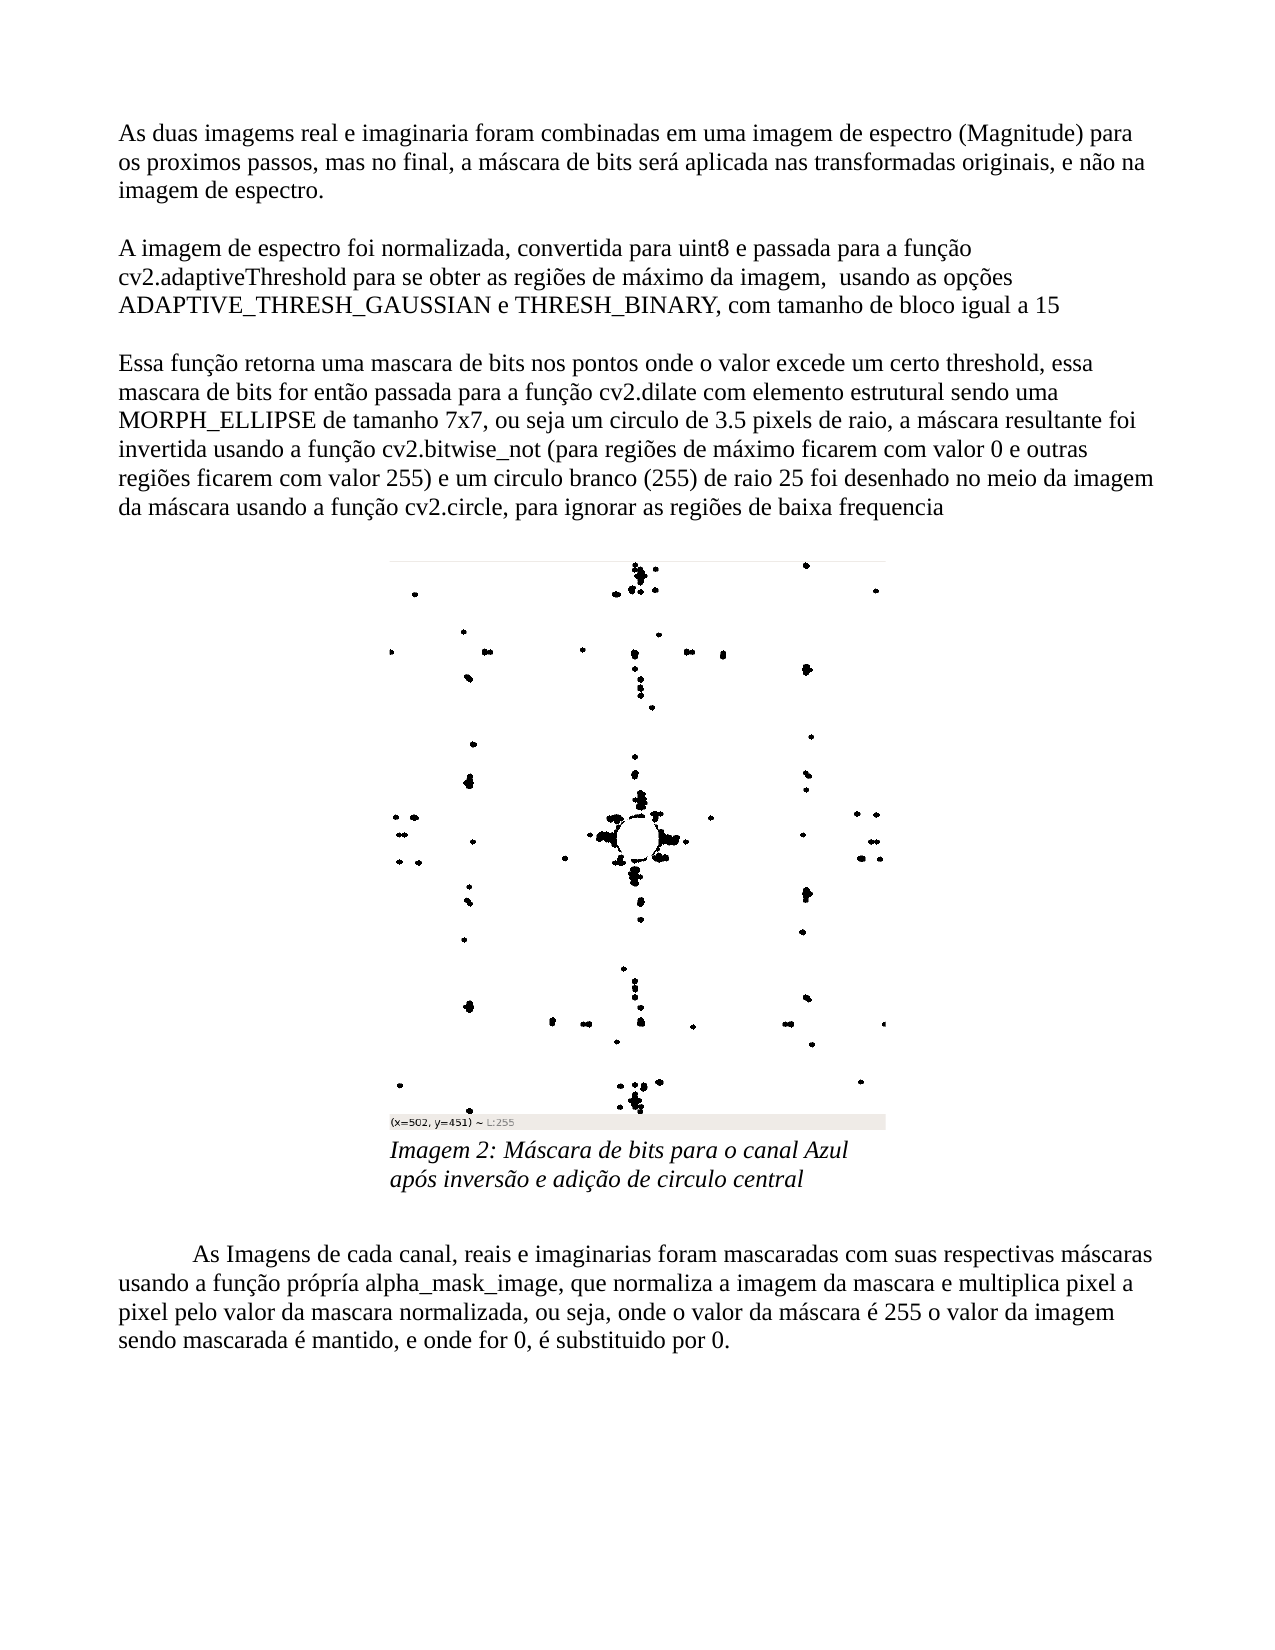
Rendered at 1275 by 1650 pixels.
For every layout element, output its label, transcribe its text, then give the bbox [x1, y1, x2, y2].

picture [389, 561, 886, 1130]
text Essa função retorna uma mascara de bits nos pontos onde o valor excede um certo threshold, essa mascara de bits for então passada para a função cv2.dilate com elemento estrutural sendo uma MORPH_ELLIPSE de tamanho 7x7, ou seja um circulo de 3.5 pixels de raio, a máscara resultante foi invertida usando a função cv2.bitwise_not (para regiões de máximo ficarem com valor 0 e outras regiões ficarem com valor 255) e um circulo branco (255) de raio 25 foi desenhado no meio da imagem da máscara usando a função cv2.circle, para ignorar as regiões de baixa frequencia [118, 348, 1157, 521]
text Imagem 2: Máscara de bits para o canal Azul após inversão e adição de circulo central [389, 1130, 886, 1193]
text As duas imagems real e imaginaria foram combinadas em uma imagem de espectro (Magnitude) para os proximos passos, mas no final, a máscara de bits será aplicada nas transformadas originais, e não na imagem de espectro. [118, 118, 1157, 204]
text As Imagens de cada canal, reais e imaginarias foram mascaradas com suas respectivas máscaras usando a função própría alpha_mask_image, que normaliza a imagem da mascara e multiplica pixel a pixel pelo valor da mascara normalizada, ou seja, onde o valor da máscara é 255 o valor da imagem sendo mascarada é mantido, e onde for 0, é substituido por 0. [118, 1239, 1157, 1354]
text A imagem de espectro foi normalizada, convertida para uint8 e passada para a função cv2.adaptiveThreshold para se obter as regiões de máximo da imagem, usando as opções ADAPTIVE_THRESH_GAUSSIAN e THRESH_BINARY, com tamanho de bloco igual a 15 [118, 233, 1157, 319]
